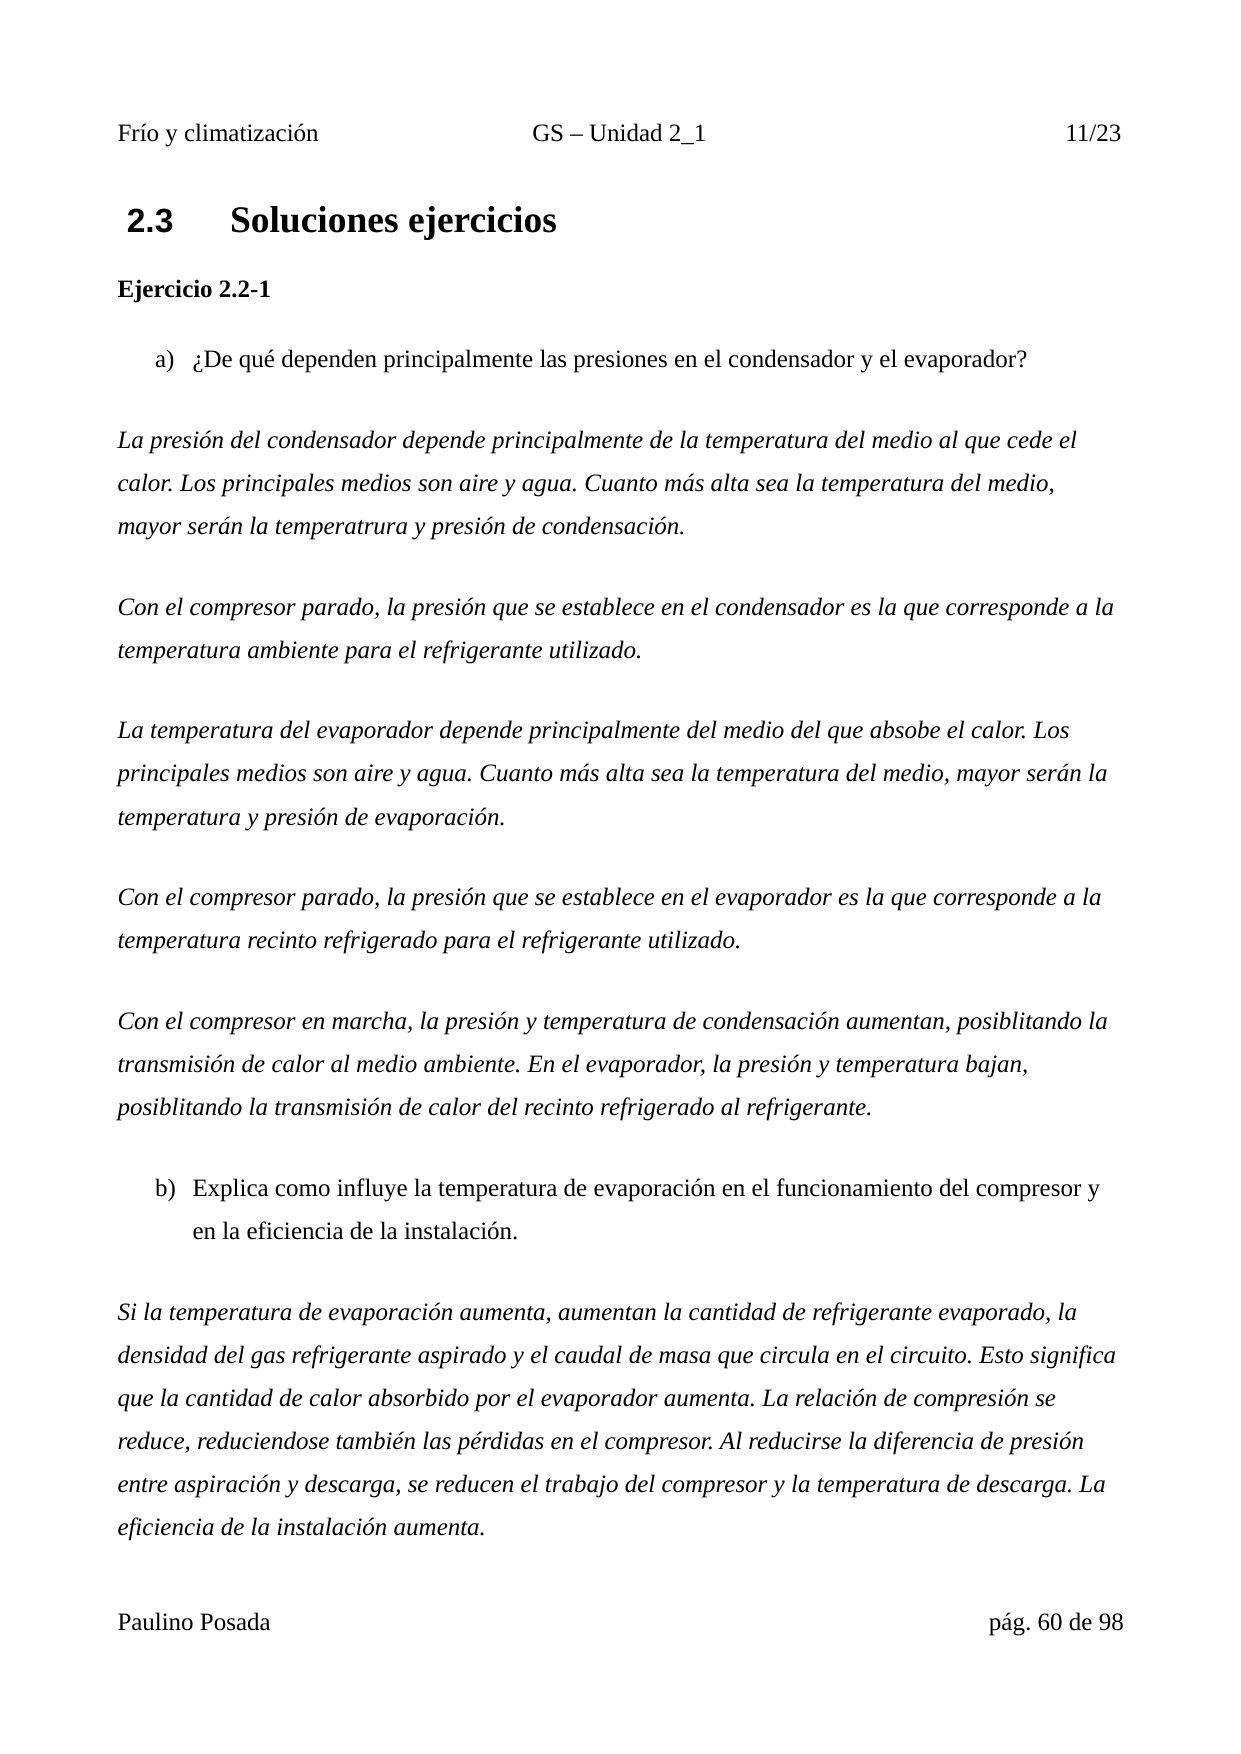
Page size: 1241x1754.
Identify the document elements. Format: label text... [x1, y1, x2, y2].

text Con el compresor parado, la presión que se establece en el condensador es la que corresponde a la temperatura ambiente para el refrigerante utilizado. [117, 592, 1123, 663]
list Explica como influye la temperatura de evaporación en el funcionamiento del compresor y en la eficiencia de la instalación. [155, 1173, 1123, 1245]
text Si la temperatura de evaporación aumenta, aumentan la cantidad de refrigerante evaporado, la densidad del gas refrigerante aspirado y el caudal de masa que circula en el circuito. Esto significa que la cantidad de calor absorbido por el evaporador aumenta. La relación de compresión se reduce, reduciendose también las pérdidas en el compresor. Al reducirse la diferencia de presión entre aspiración y descarga, se reducen el trabajo del compresor y la temperatura de descarga. La eficiencia de la instalación aumenta. [117, 1297, 1123, 1541]
text Con el compresor en marcha, la presión y temperatura de condensación aumentan, posiblitando la transmisión de calor al medio ambiente. En el evaporador, la presión y temperatura bajan, posiblitando la transmisión de calor del recinto refrigerado al refrigerante. [117, 1006, 1123, 1121]
text Con el compresor parado, la presión que se establece en el evaporador es la que corresponde a la temperatura recinto refrigerado para el refrigerante utilizado. [117, 882, 1123, 954]
subtitle Soluciones ejercicios [117, 197, 1123, 240]
text La temperatura del evaporador depende principalmente del medio del que absobe el calor. Los principales medios son aire y agua. Cuanto más alta sea la temperatura del medio, mayor serán la temperatura y presión de evaporación. [117, 715, 1123, 830]
text La presión del condensador depende principalmente de la temperatura del medio al que cede el calor. Los principales medios son aire y agua. Cuanto más alta sea la temperatura del medio, mayor serán la temperatrura y presión de condensación. [117, 425, 1123, 540]
text Ejercicio 2.2-1 [117, 274, 1123, 302]
list ¿De qué dependen principalmente las presiones en el condensador y el evaporador? [155, 344, 1123, 373]
